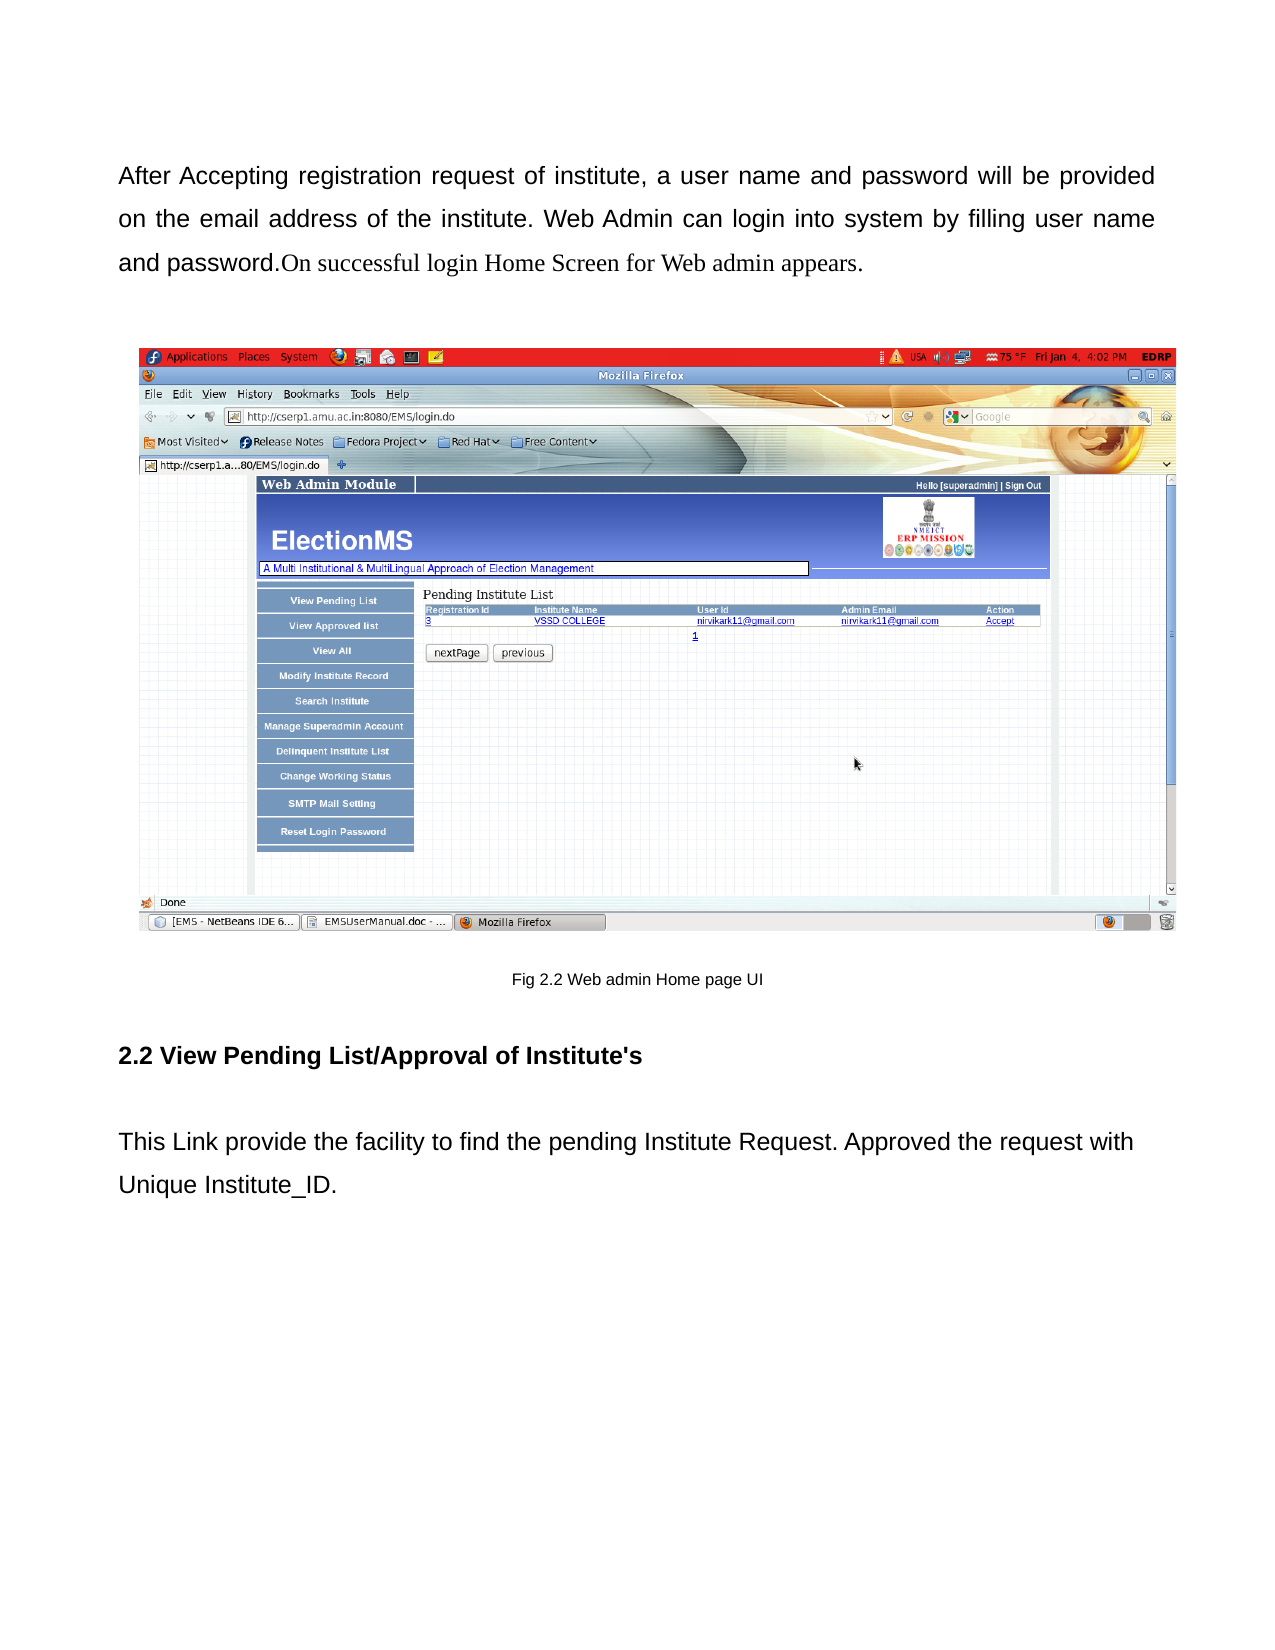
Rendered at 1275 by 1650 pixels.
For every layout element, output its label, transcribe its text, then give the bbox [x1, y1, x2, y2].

text After Accepting registration request of institute, a user name and password will be provided on the email address of the institute. Web Admin can login into system by filling user name and password.On successful login Home Screen for Web admin appears. [118, 161, 1157, 276]
text 2.2 View Pending List/Approval of Institute's [118, 1041, 1157, 1070]
picture [139, 348, 1177, 931]
text Fig 2.2 Web admin Home page UI [118, 969, 1157, 988]
text This Link provide the facility to find the pending Institute Request. Approved the request with Unique Institute_ID. [118, 1127, 1157, 1199]
